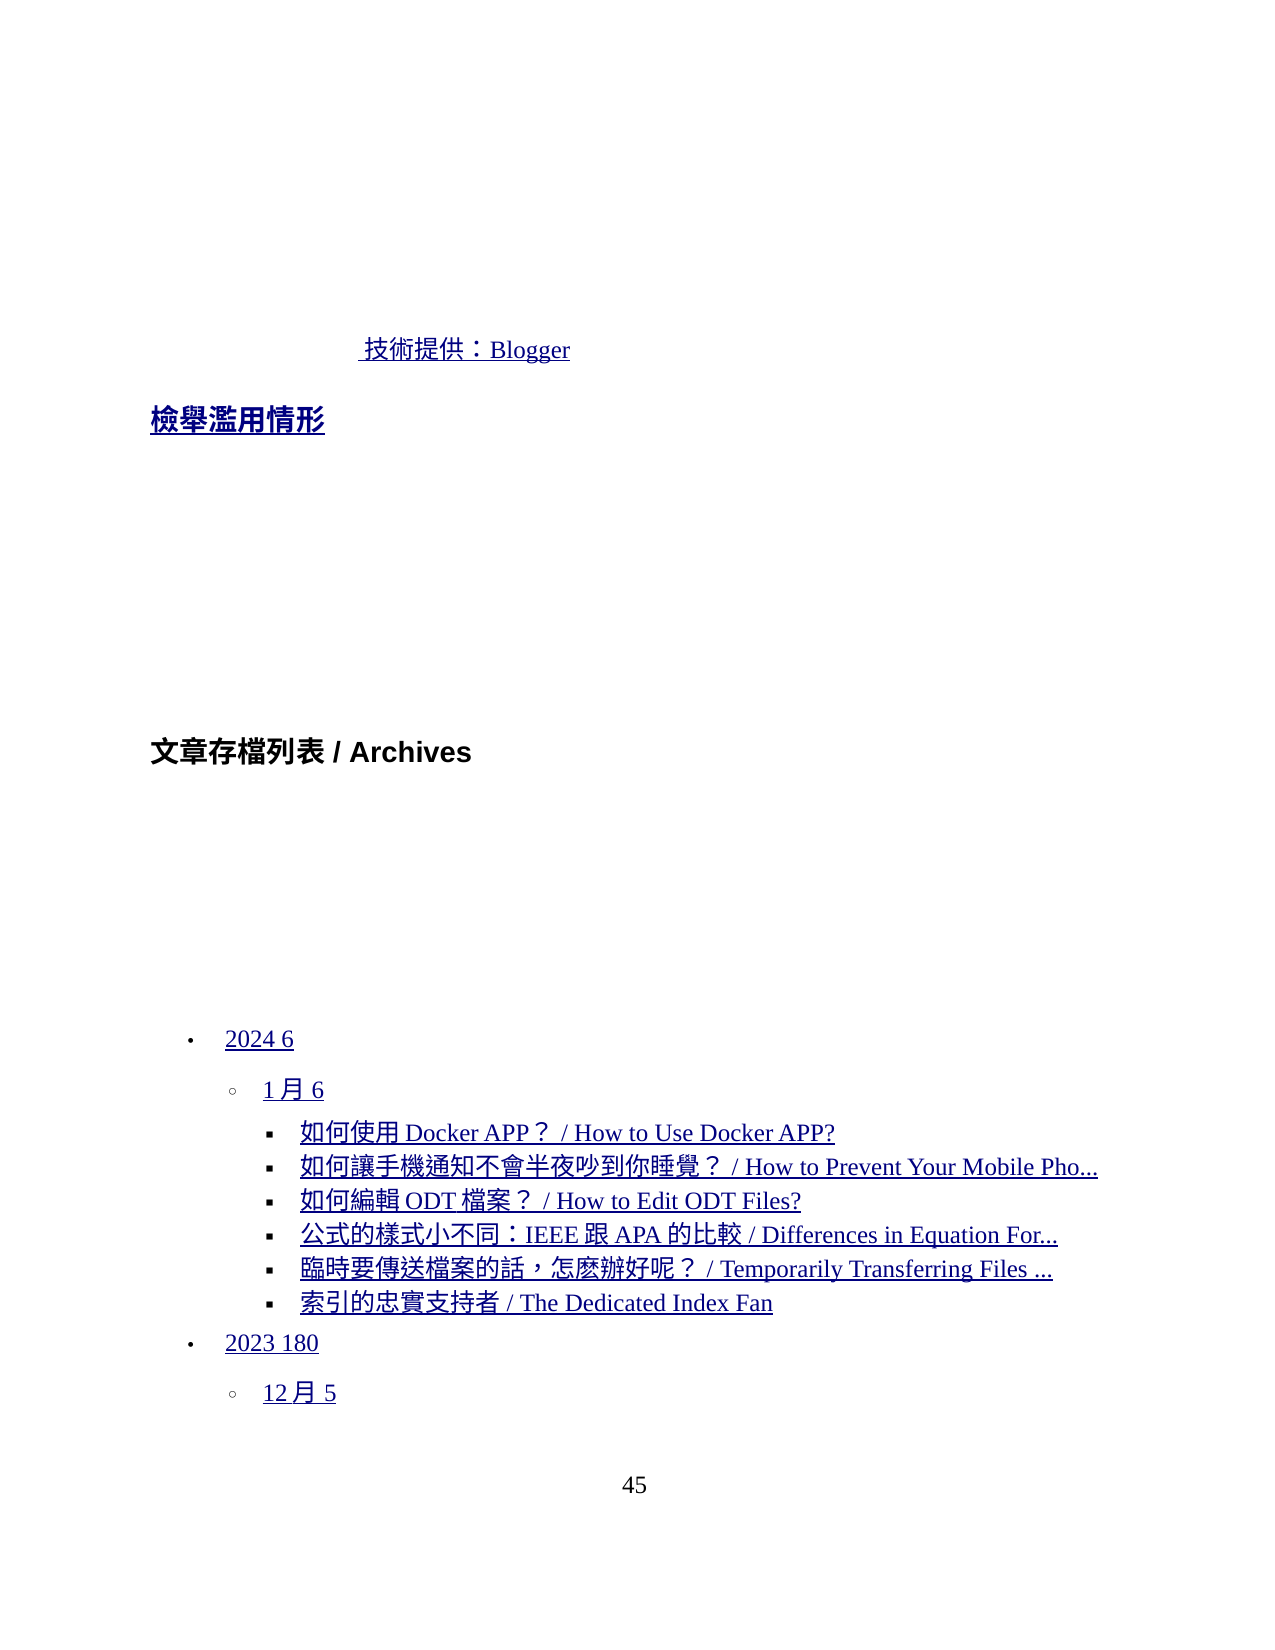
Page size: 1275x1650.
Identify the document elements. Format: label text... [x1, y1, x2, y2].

list 如何使用Docker APP？ / How to Use Docker APP? [262, 1114, 1125, 1148]
subtitle 檢舉濫用情形 [150, 399, 1125, 439]
list 臨時要傳送檔案的話，怎麽辦好呢？ / Temporarily Transferring Files ... [262, 1251, 1125, 1284]
list 2024 6 [187, 1024, 1125, 1053]
list 公式的樣式小不同：IEEE跟APA的比較 / Differences in Equation For... [262, 1216, 1125, 1251]
list 如何編輯ODT檔案？ / How to Edit ODT Files? [262, 1182, 1125, 1216]
list 1月 6 [225, 1071, 1125, 1105]
list 2023 180 [187, 1328, 1125, 1356]
list 12月 5 [225, 1374, 1125, 1408]
text 技術提供：Blogger [150, 150, 1125, 366]
list 如何讓手機通知不會半夜吵到你睡覺？ / How to Prevent Your Mobile Pho... [262, 1148, 1125, 1182]
subtitle 文章存檔列表 / Archives [150, 732, 1125, 771]
list 索引的忠實支持者 / The Dedicated Index Fan [262, 1284, 1125, 1319]
